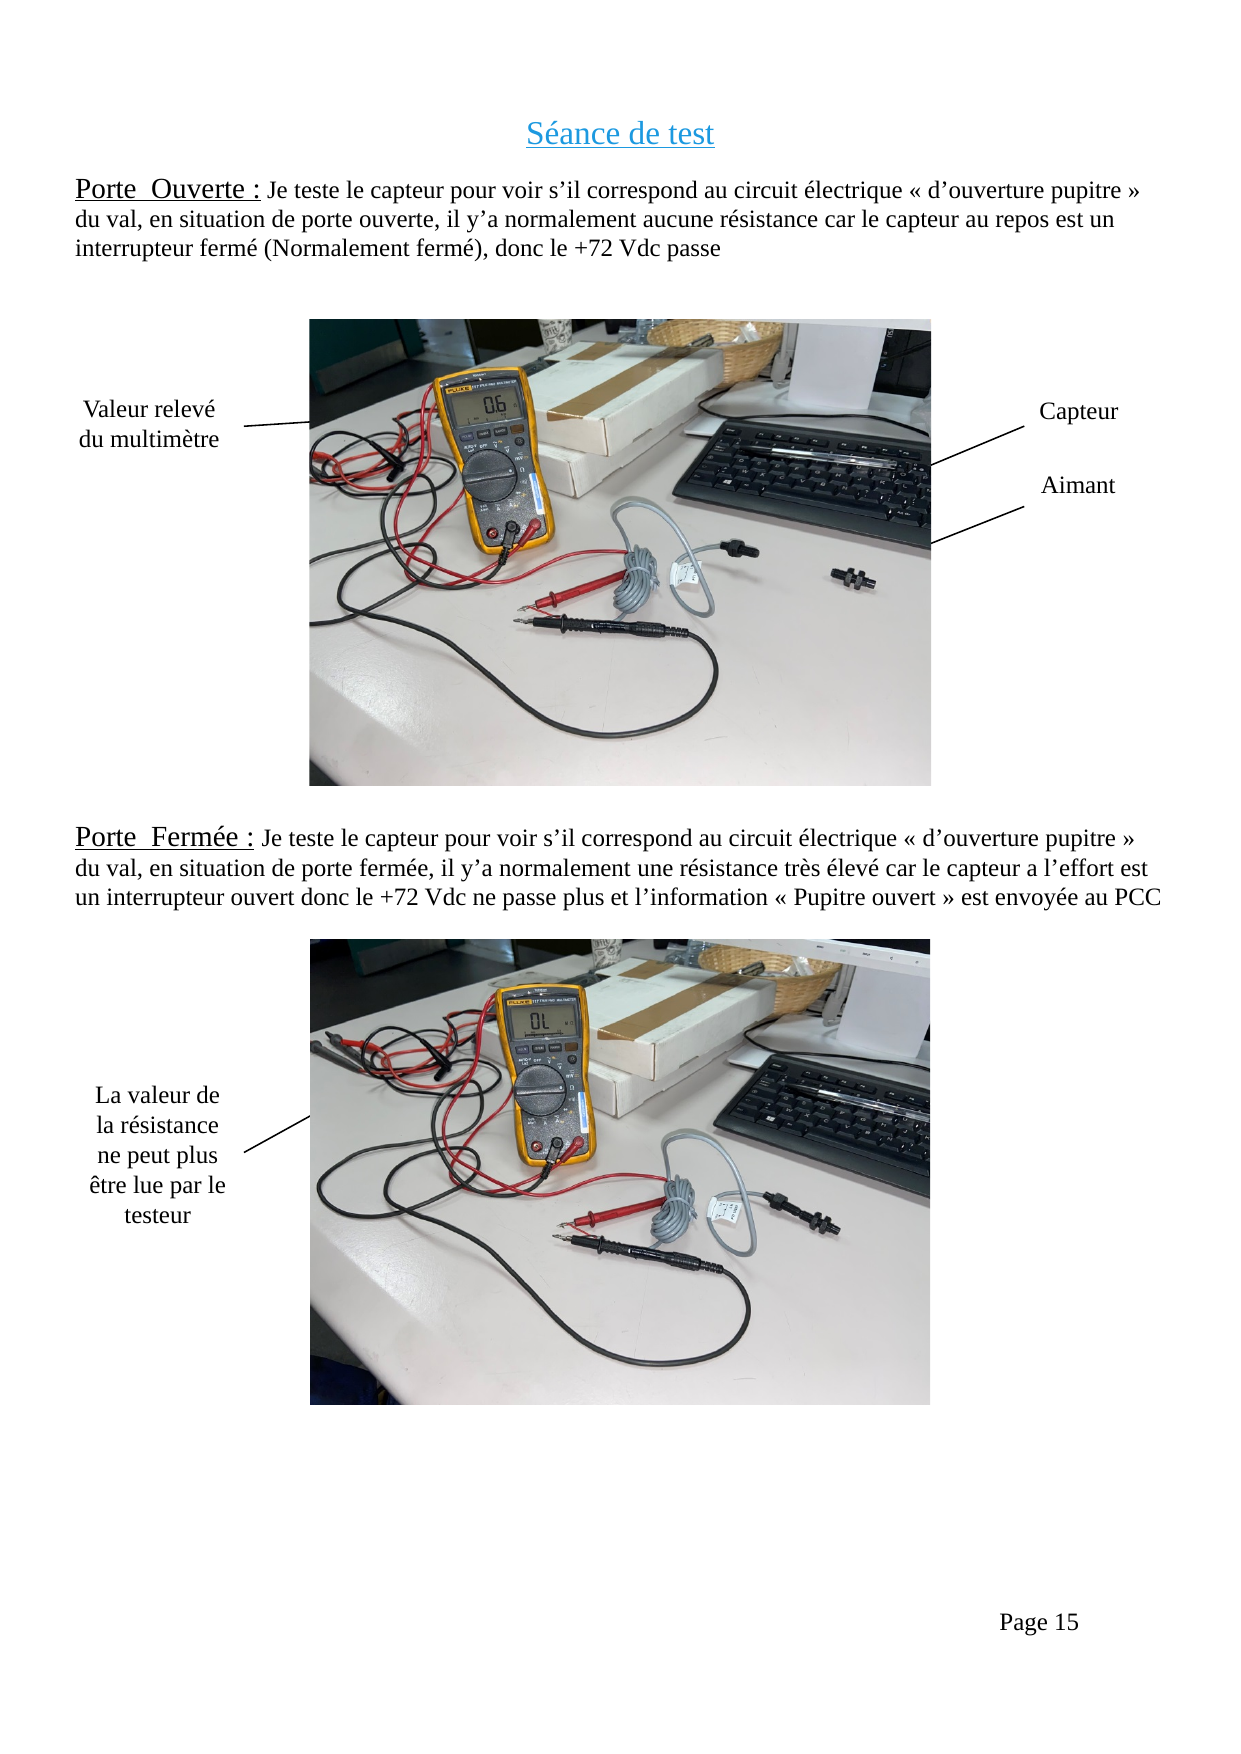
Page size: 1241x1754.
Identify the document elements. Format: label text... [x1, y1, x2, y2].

text Séance de test [75, 113, 1165, 152]
text Porte Ouverte : Je teste le capteur pour voir s’il correspond au circuit électrique « d’ouverture pupitre » du val, en situation de porte ouverte, il y’a normalement aucune résistance car le capteur au repos est un interrupteur fermé (Normalement fermé), donc le +72 Vdc passe [75, 171, 1165, 262]
text Porte Fermée : Je teste le capteur pour voir s’il correspond au circuit électrique « d’ouverture pupitre » du val, en situation de porte fermée, il y’a normalement une résistance très élevé car le capteur a l’effort est un interrupteur ouvert donc le +72 Vdc ne passe plus et l’information « Pupitre ouvert » est envoyée au PCC [75, 819, 1165, 911]
